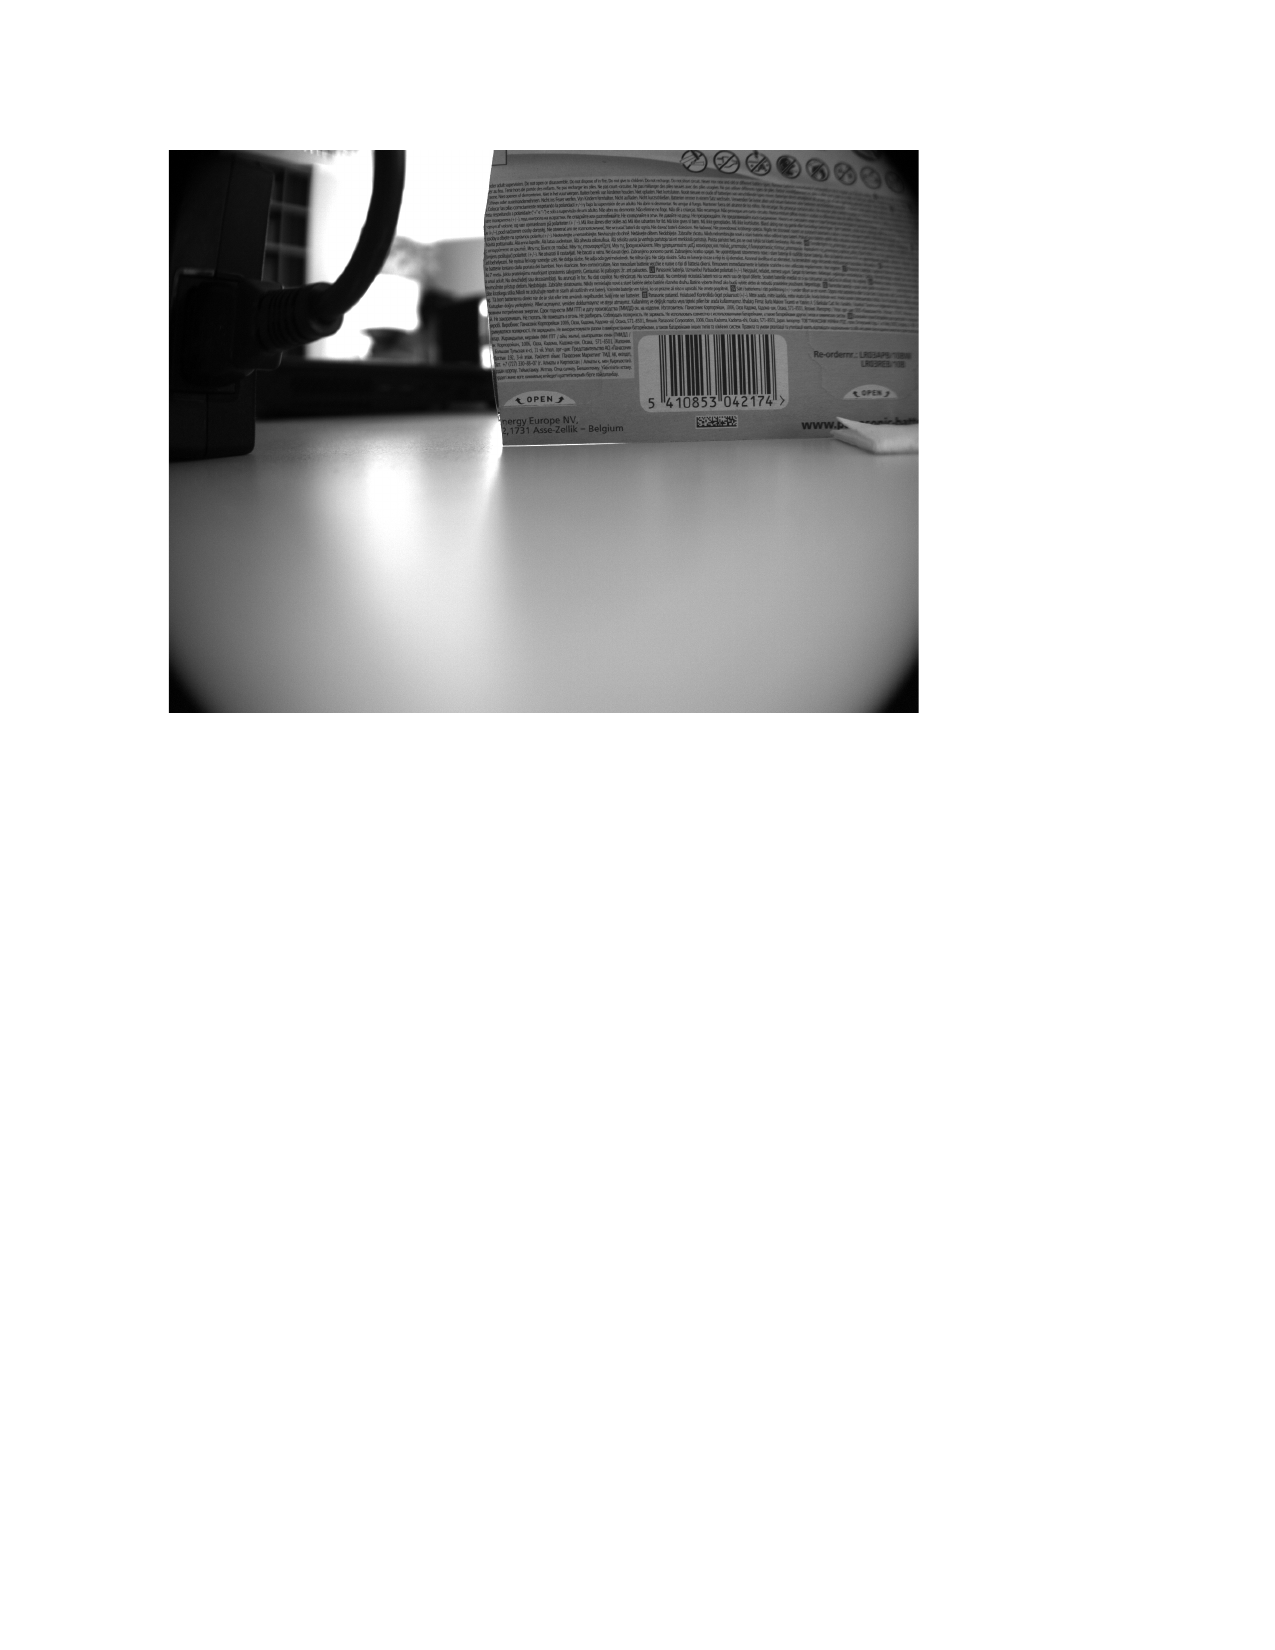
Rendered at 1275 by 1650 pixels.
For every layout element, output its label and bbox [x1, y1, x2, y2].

picture [168, 150, 919, 713]
